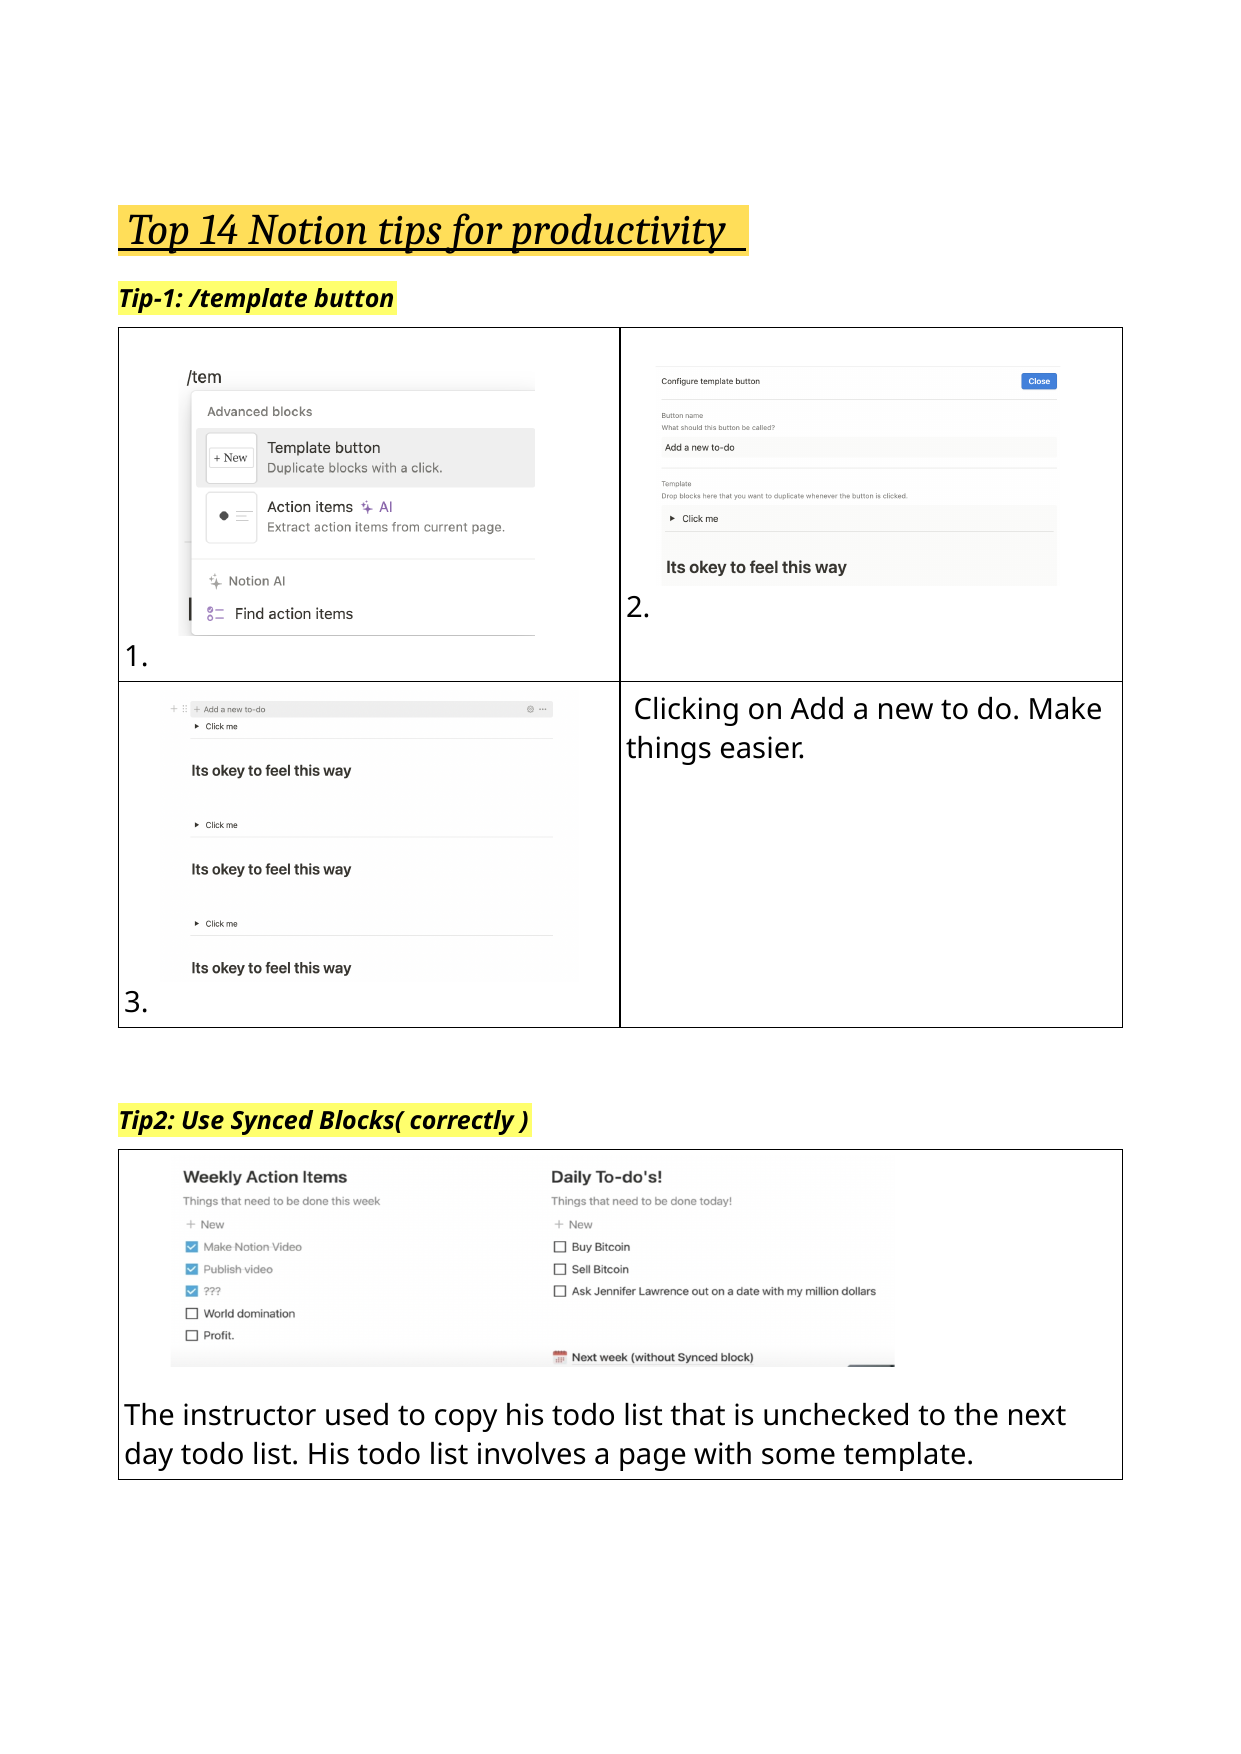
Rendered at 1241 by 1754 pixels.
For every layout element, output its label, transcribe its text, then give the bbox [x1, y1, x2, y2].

picture [170, 1155, 895, 1367]
table_header The instructor used to copy his todo list that is unchecked to the next day todo list. His todo list involves a page with some template. [119, 1150, 1122, 1479]
table_cell Clicking on Add a new to do. Make things easier. [621, 682, 1122, 1027]
table_header 2. [621, 328, 1122, 681]
picture [655, 366, 1061, 586]
table_header 1. [119, 328, 619, 681]
subtitle Tip-1: /template button [397, 281, 1122, 315]
subtitle Tip2: Use Synced Blocks( correctly ) [118, 1102, 1122, 1137]
subtitle Top 14 Notion tips for productivity [749, 205, 1122, 256]
picture [159, 687, 579, 982]
table_cell 3. [119, 682, 619, 1027]
picture [178, 362, 535, 636]
